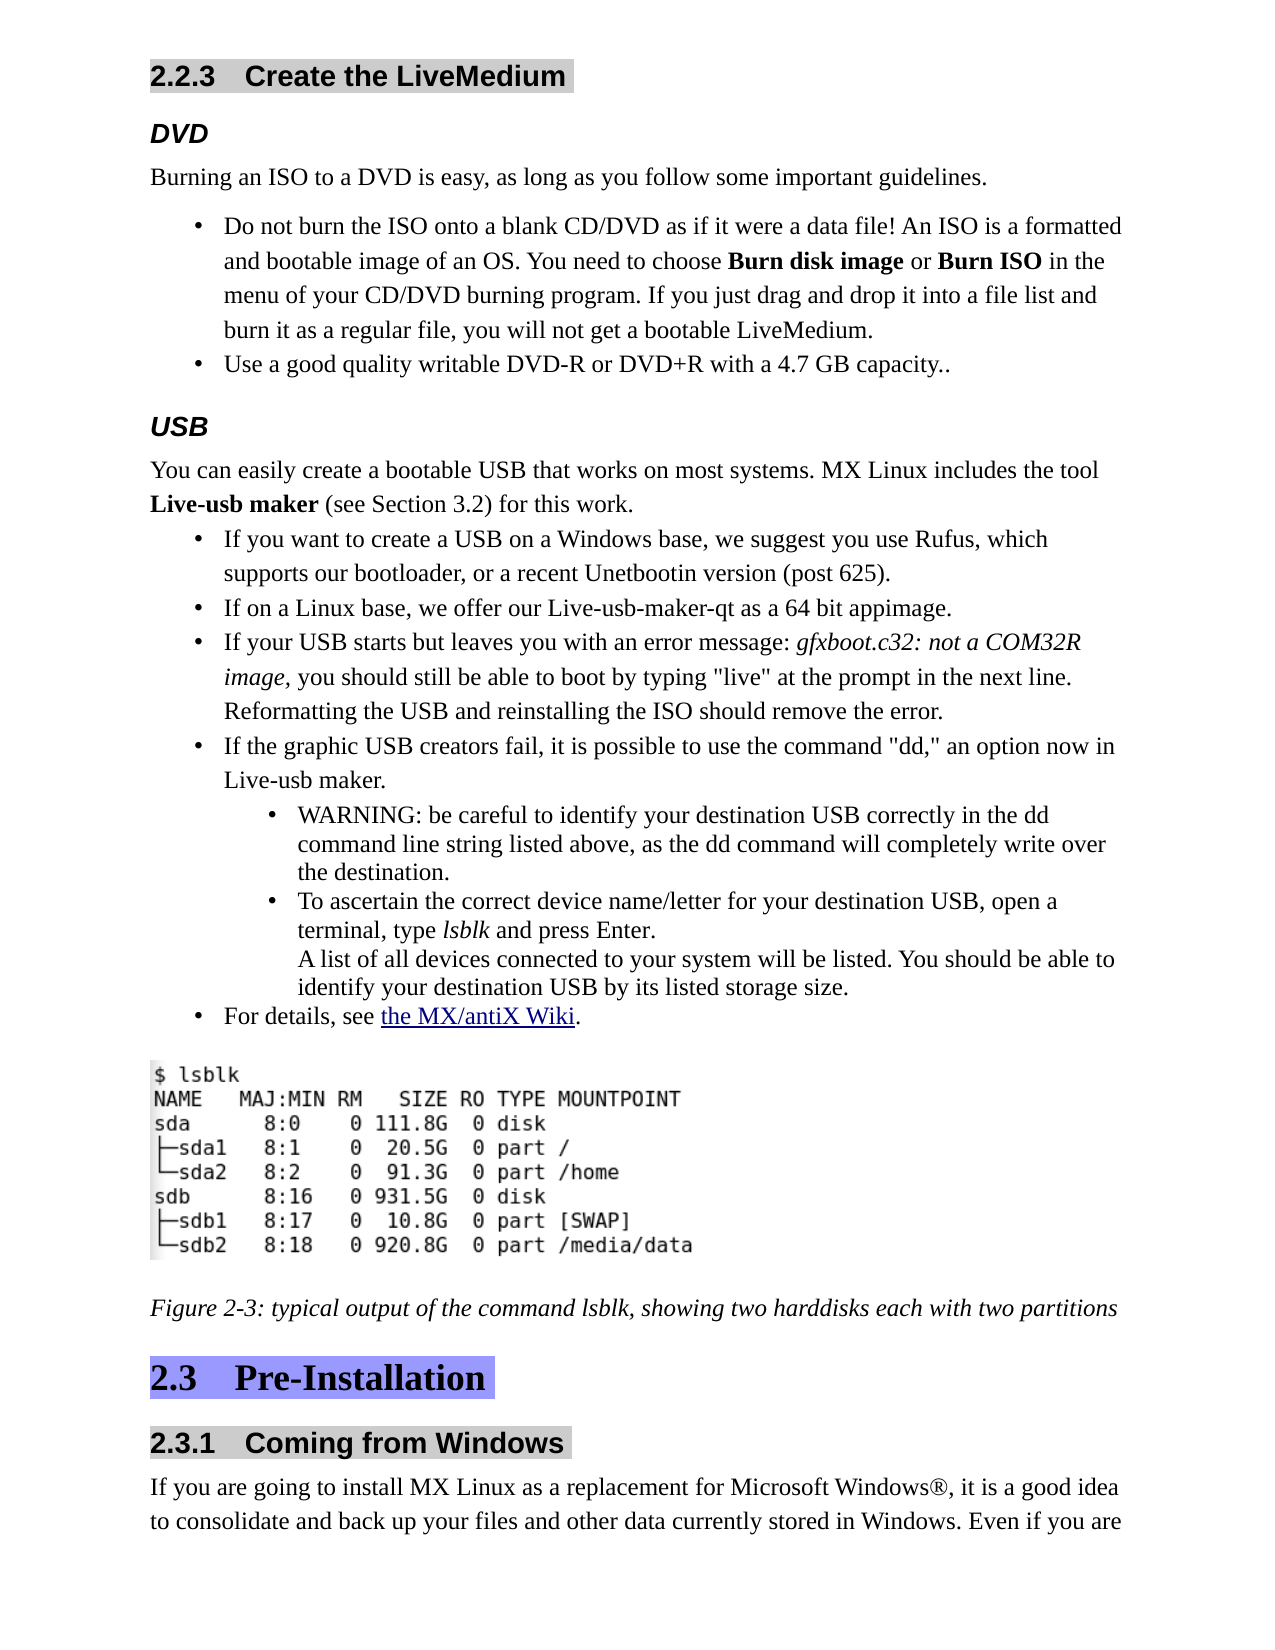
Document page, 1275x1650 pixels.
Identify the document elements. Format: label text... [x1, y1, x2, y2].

text You can easily create a bootable USB that works on most systems. MX Linux includes the tool Live-usb maker (see Section 3.2) for this work. [150, 455, 1125, 518]
list If your USB starts but leaves you with an error message: gfxboot.c32: not a COM32R image, you should still be able to boot by typing "live" at the prompt in the next line. Reformatting the USB and reinstalling the ISO should remove the error. [194, 627, 1125, 725]
picture [150, 1060, 763, 1260]
list Do not burn the ISO onto a blank CD/DVD as if it were a data file! An ISO is a formatted and bootable image of an OS. You need to choose Burn disk image or Burn ISO in the menu of your CD/DVD burning program. If you just drag and drop it into a file list and burn it as a regular file, you will not get a bootable LiveMedium. [194, 211, 1125, 343]
subtitle USB [150, 411, 1125, 443]
list If you want to create a USB on a Windows base, we suggest you use Rufus, which supports our bootloader, or a recent Unetbootin version (post 625). [194, 524, 1125, 587]
list To ascertain the correct device name/letter for your destination USB, open a terminal, type lsblk and press Enter. A list of all devices connected to your system will be listed. You should be able to identify your destination USB by its listed storage size. [268, 886, 1125, 1001]
list If on a Linux base, we offer our Live-usb-maker-qt as a 64 bit appimage. [194, 593, 1125, 622]
text Burning an ISO to a DVD is easy, as long as you follow some important guidelines. [150, 162, 1125, 191]
subtitle DVD [150, 118, 1125, 150]
list For details, see the MX/antiX Wiki. [194, 1001, 1125, 1030]
list WARNING: be careful to identify your destination USB correctly in the dd command line string listed above, as the dd command will completely write over the destination. [268, 800, 1125, 886]
subtitle 2.3.1 Coming from Windows [572, 1426, 1125, 1459]
list Use a good quality writable DVD-R or DVD+R with a 4.7 GB capacity.. [194, 349, 1125, 378]
list If the graphic USB creators fail, it is possible to use the command "dd," an option now in Live-usb maker. [194, 731, 1125, 794]
text If you are going to install MX Linux as a replacement for Microsoft Windows®, it is a good idea to consolidate and back up your files and other data currently stored in Windows. Even if you are [150, 1472, 1125, 1535]
subtitle 2.2.3 Create the LiveMedium [574, 59, 1125, 93]
text Figure 2-3: typical output of the command lsblk, showing two harddisks each with two partitions [150, 1293, 1125, 1322]
subtitle 2.3 Pre-Installation [495, 1356, 1125, 1399]
